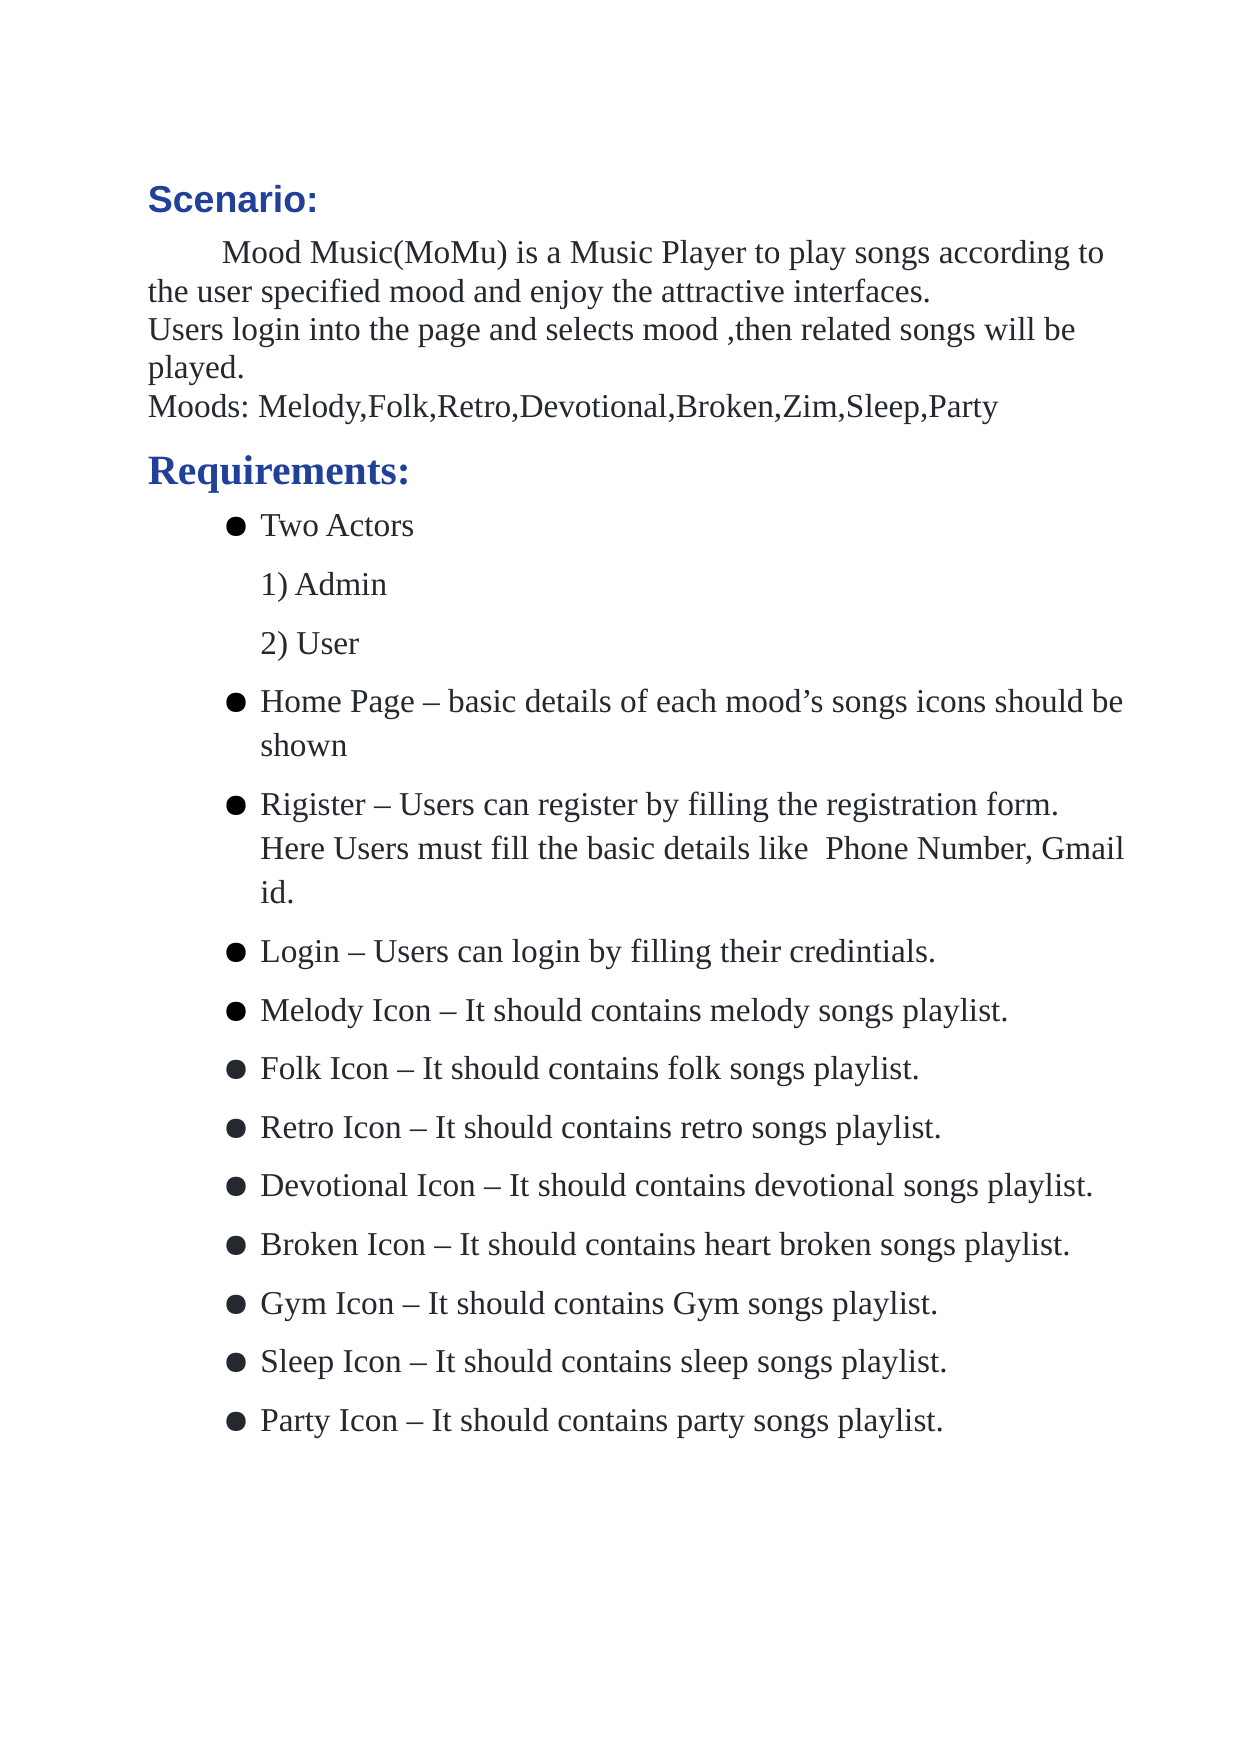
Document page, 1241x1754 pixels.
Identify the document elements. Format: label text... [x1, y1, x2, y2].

text Mood Music(MoMu) is a Music Player to play songs according to the user specified mood and enjoy the attractive interfaces. [148, 233, 1128, 309]
text Users login into the page and selects mood ,then related songs will be played. [148, 309, 1128, 386]
text Moods: Melody,Folk,Retro,Devotional,Broken,Zim,Sleep,Party [148, 386, 1128, 424]
list Home Page – basic details of each mood’s songs icons should be shown [223, 682, 1128, 764]
list 1) Admin [223, 564, 1128, 603]
list Folk Icon – It should contains folk songs playlist. [223, 1048, 1128, 1087]
list Retro Icon – It should contains retro songs playlist. [223, 1107, 1128, 1145]
list Login – Users can login by filling their credintials. [223, 931, 1128, 969]
list Gym Icon – It should contains Gym songs playlist. [223, 1283, 1128, 1321]
list Party Icon – It should contains party songs playlist. [223, 1400, 1128, 1439]
subtitle Scenario: [148, 177, 1128, 220]
list 2) User [223, 623, 1128, 661]
list Two Actors [223, 506, 1128, 544]
list Rigister – Users can register by filling the registration form. Here Users must fill the basic details like Phone Number, Gmail id. [223, 784, 1128, 911]
list Melody Icon – It should contains melody songs playlist. [223, 990, 1128, 1028]
subtitle Requirements: [148, 445, 1128, 493]
list Sleep Icon – It should contains sleep songs playlist. [223, 1342, 1128, 1380]
list Broken Icon – It should contains heart broken songs playlist. [223, 1224, 1128, 1263]
list Devotional Icon – It should contains devotional songs playlist. [223, 1166, 1128, 1204]
